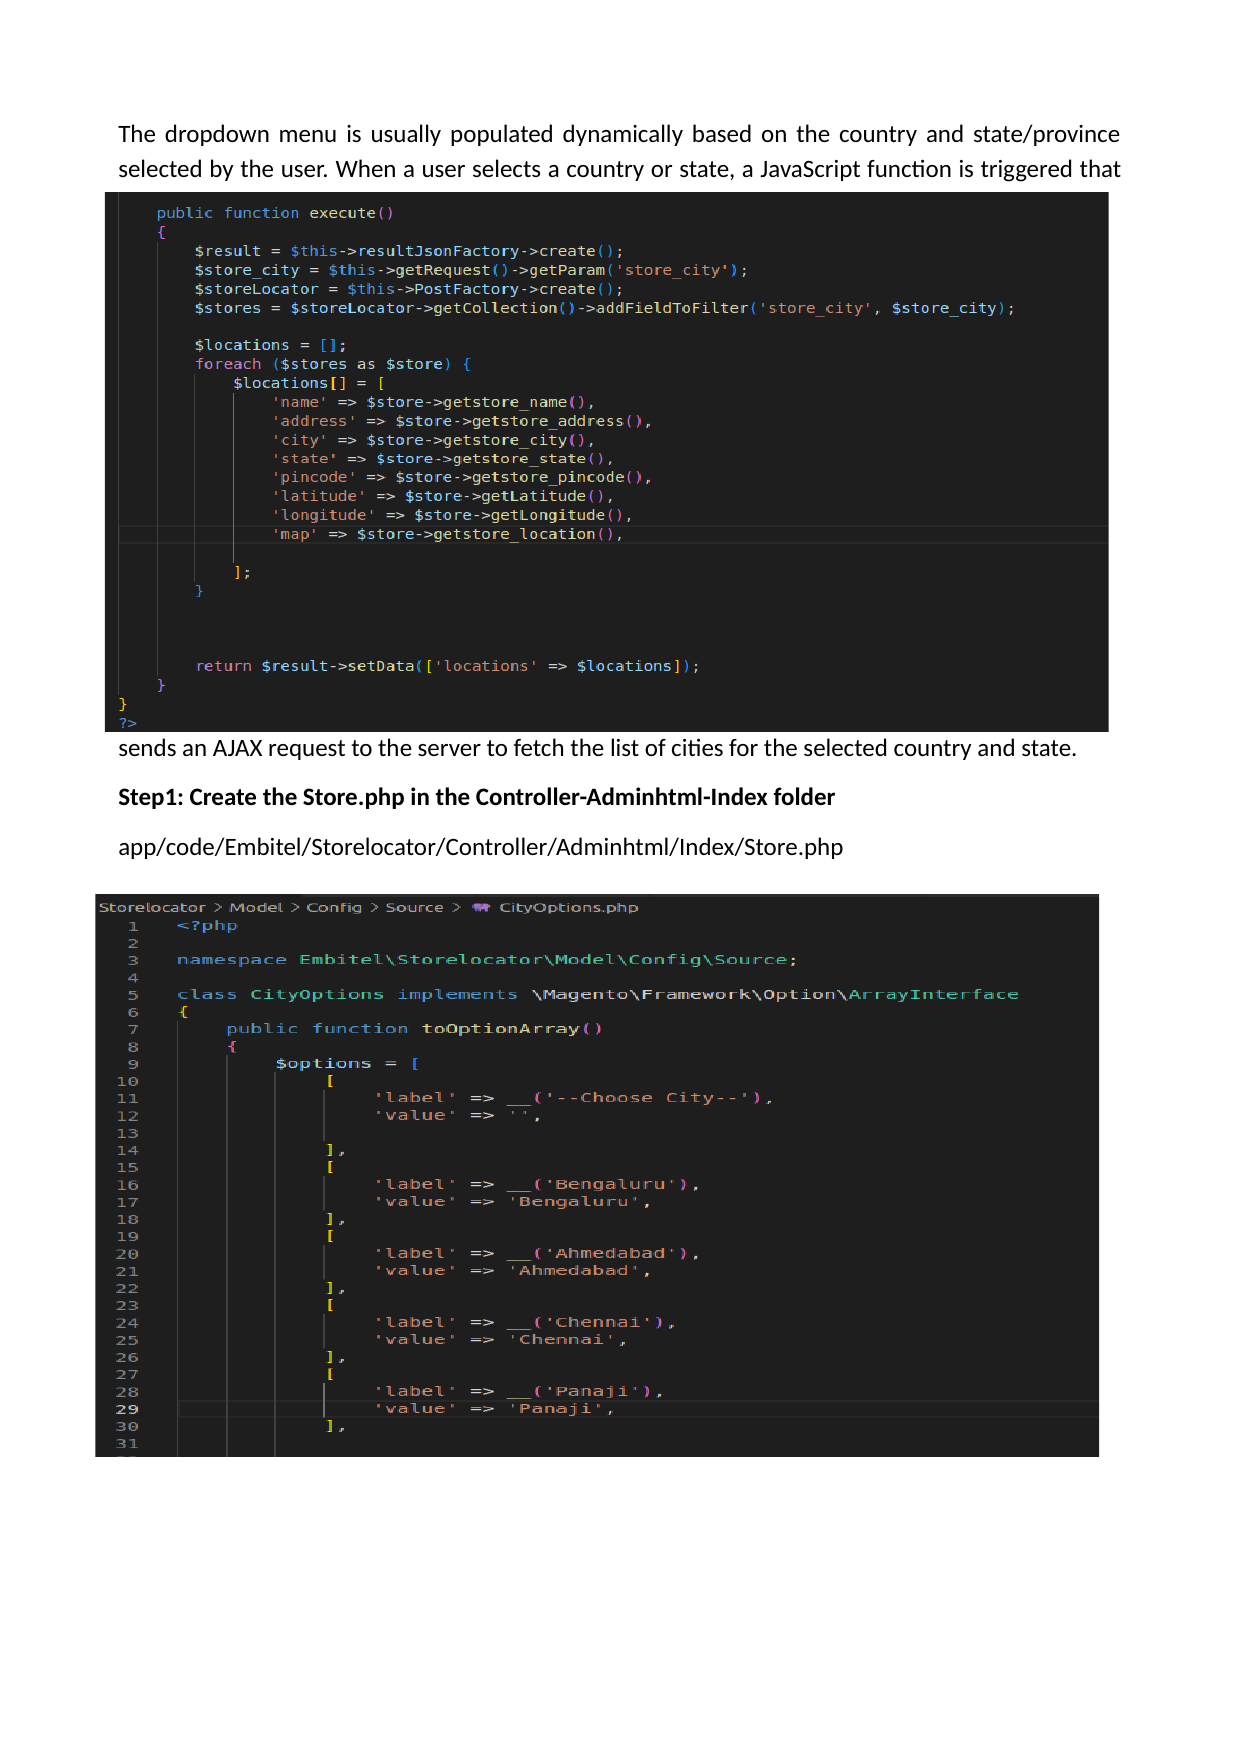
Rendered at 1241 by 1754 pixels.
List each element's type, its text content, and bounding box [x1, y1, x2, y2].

text Step1: Create the Store.php in the Controller-Adminhtml-Index folder [118, 781, 1122, 812]
picture [95, 894, 1100, 1457]
picture [104, 192, 1109, 732]
text app/code/Embitel/Storelocator/Controller/Adminhtml/Index/Store.php [118, 831, 1122, 862]
text The dropdown menu is usually populated dynamically based on the country and state/province selected by the user. When a user selects a country or state, a JavaScript function is triggered that sends an AJAX request to the server to fetch the list of cities for the selected country and state. [118, 118, 1122, 762]
